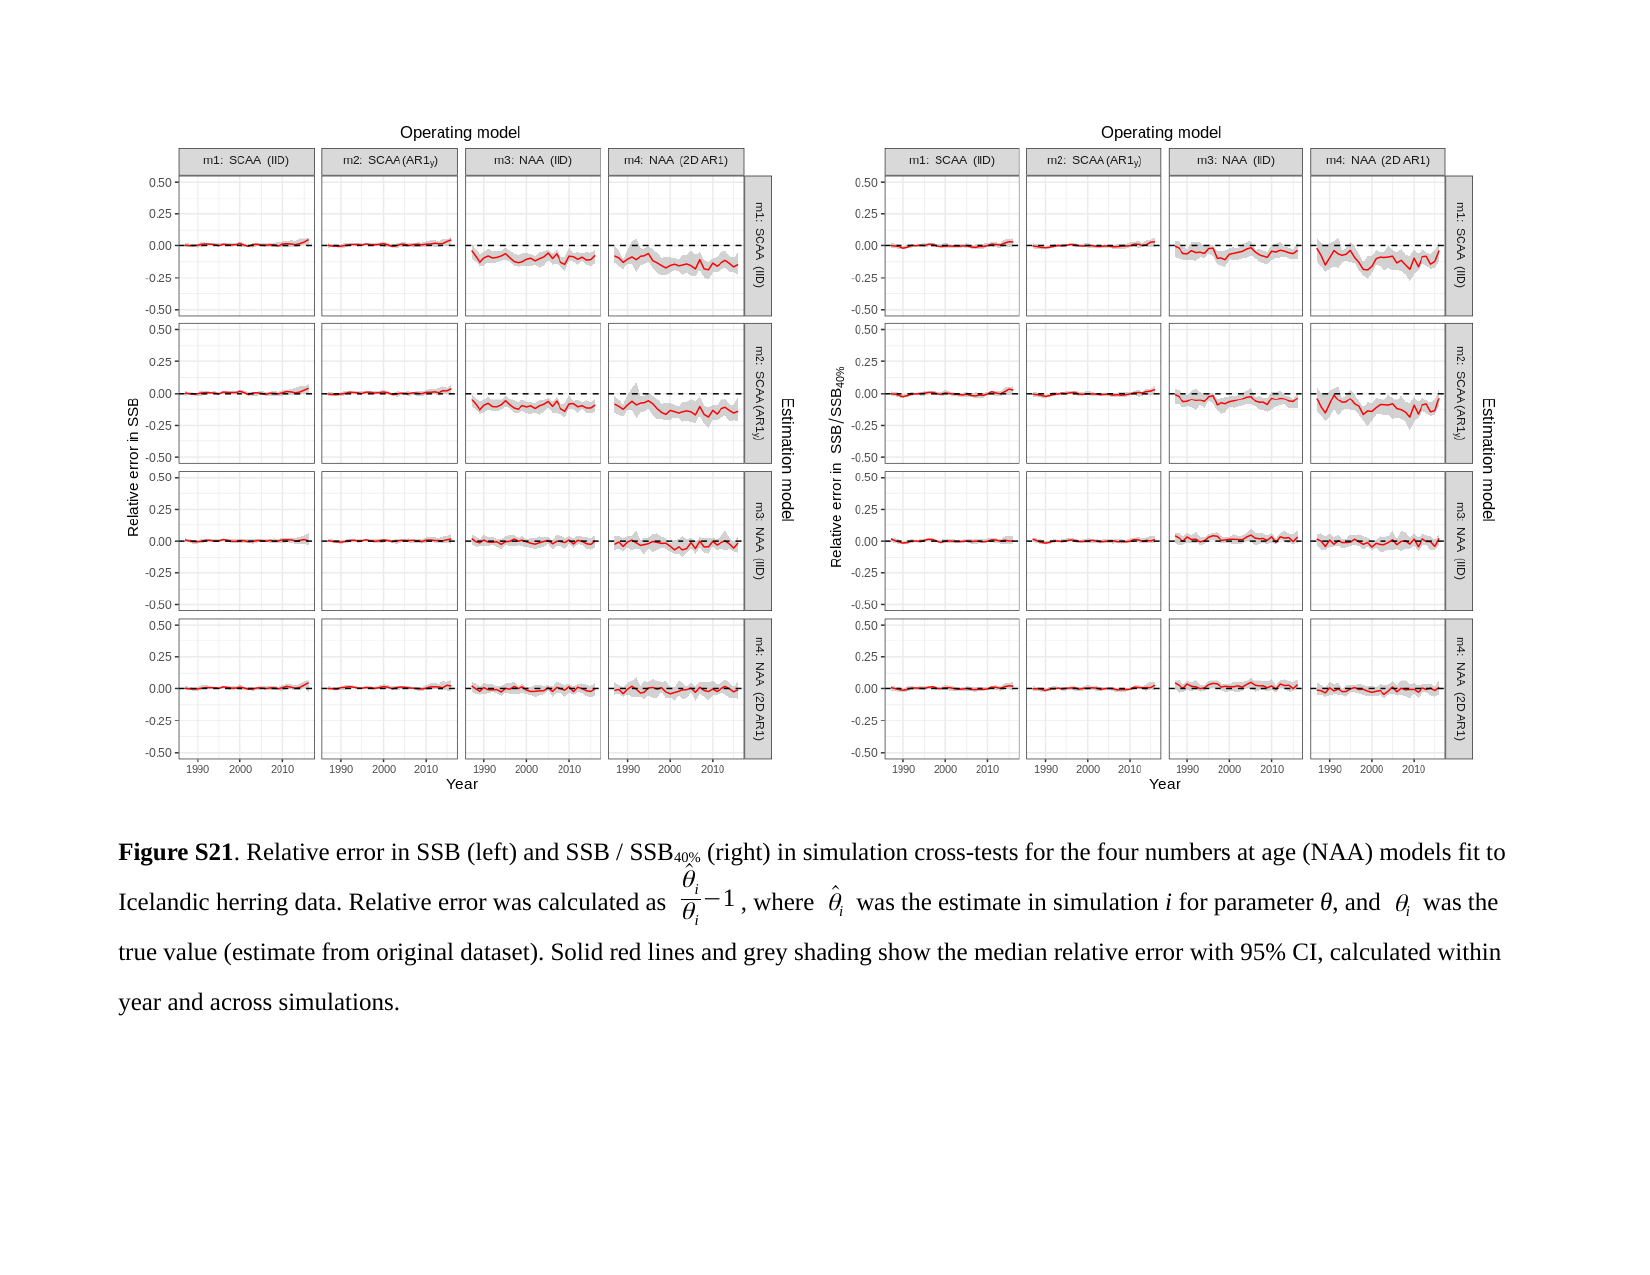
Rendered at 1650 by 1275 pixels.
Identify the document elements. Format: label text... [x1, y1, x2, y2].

picture [118, 118, 801, 801]
picture [819, 118, 1502, 801]
text Figure S21. Relative error in SSB (left) and SSB / SSB40% (right) in simulation cross-tests for the four numbers at age (NAA) models fit to Icelandic herring data. Relative error was calculated as , where was the estimate in simulation i for parameter θ, and was the true value (estimate from original dataset). Solid red lines and grey shading show the median relative error with 95% CI, calculated within year and across simulations. [118, 820, 1532, 1020]
